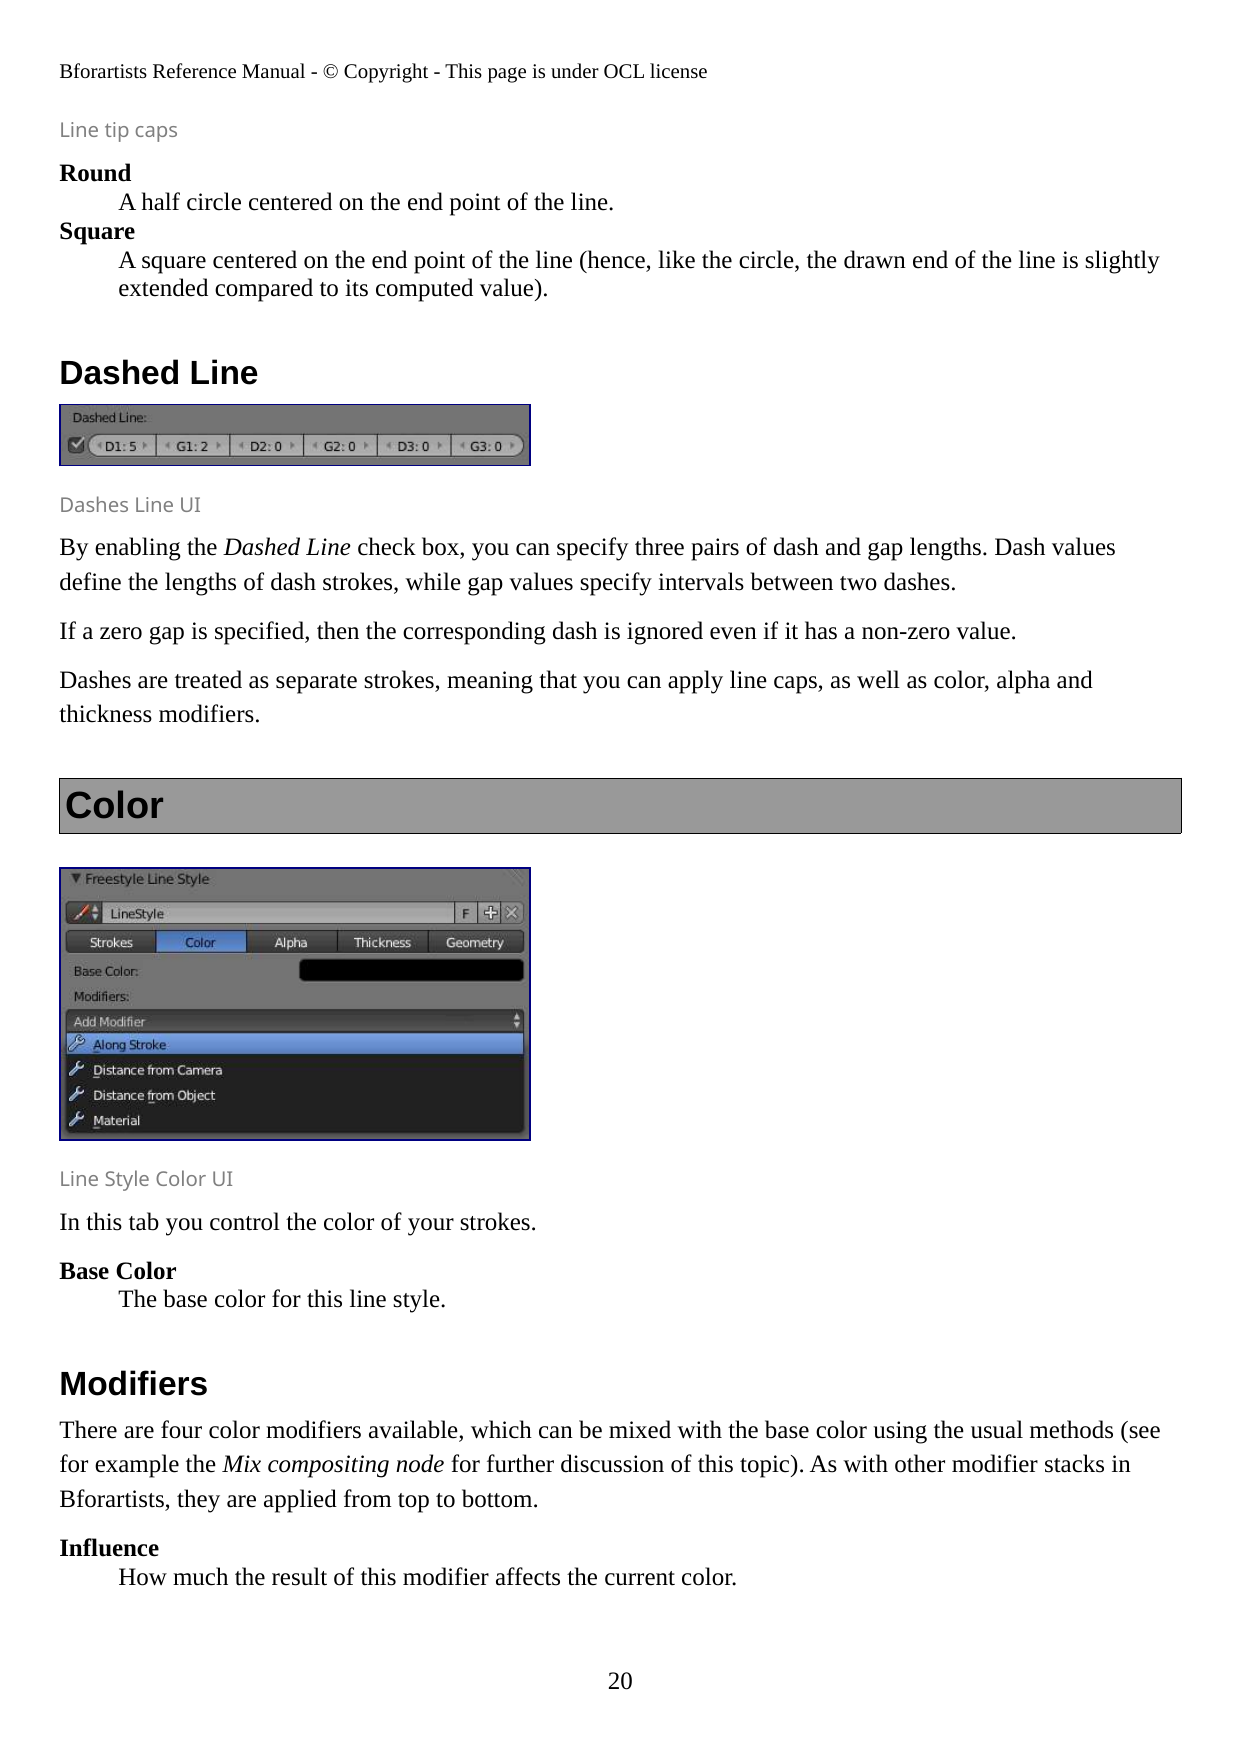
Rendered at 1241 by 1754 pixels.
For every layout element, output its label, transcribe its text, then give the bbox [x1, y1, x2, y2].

text Line tip caps [59, 113, 1181, 144]
text There are four color modifiers available, which can be mixed with the base color using the usual methods (see for example the Mix compositing node for further discussion of this topic). As with other modifier stacks in Bforartists, they are applied from top to bottom. [59, 1415, 1181, 1512]
picture [61, 869, 529, 1139]
text If a zero gap is specified, then the corresponding dash is ignored even if it has a non-zero value. [59, 616, 1181, 645]
table_header Color [60, 779, 1181, 833]
subtitle Square [59, 216, 1181, 245]
subtitle Modifiers [59, 1364, 1181, 1402]
text Dashes Line UI [59, 487, 1181, 518]
text Line Style Color UI [59, 1161, 1181, 1192]
list The base color for this line style. [118, 1284, 1181, 1313]
text Dashes are treated as separate strokes, meaning that you can apply line caps, as well as color, alpha and thickness modifiers. [59, 665, 1181, 728]
text By enabling the Dashed Line check box, you can specify three pairs of dash and gap lengths. Dash values define the lengths of dash strokes, while gap values specify intervals between two dashes. [59, 532, 1181, 596]
subtitle Dashed Line [59, 352, 1181, 391]
list A square centered on the end point of the line (hence, like the circle, the drawn end of the line is slightly extended compared to its computed value). [118, 245, 1181, 302]
subtitle Round [59, 158, 1181, 187]
list How much the result of this modifier affects the current color. [118, 1562, 1181, 1590]
subtitle Influence [59, 1533, 1181, 1562]
subtitle Base Color [59, 1256, 1181, 1284]
list A half circle centered on the end point of the line. [118, 187, 1181, 216]
text In this tab you control the color of your strokes. [59, 1207, 1181, 1236]
picture [61, 405, 529, 465]
